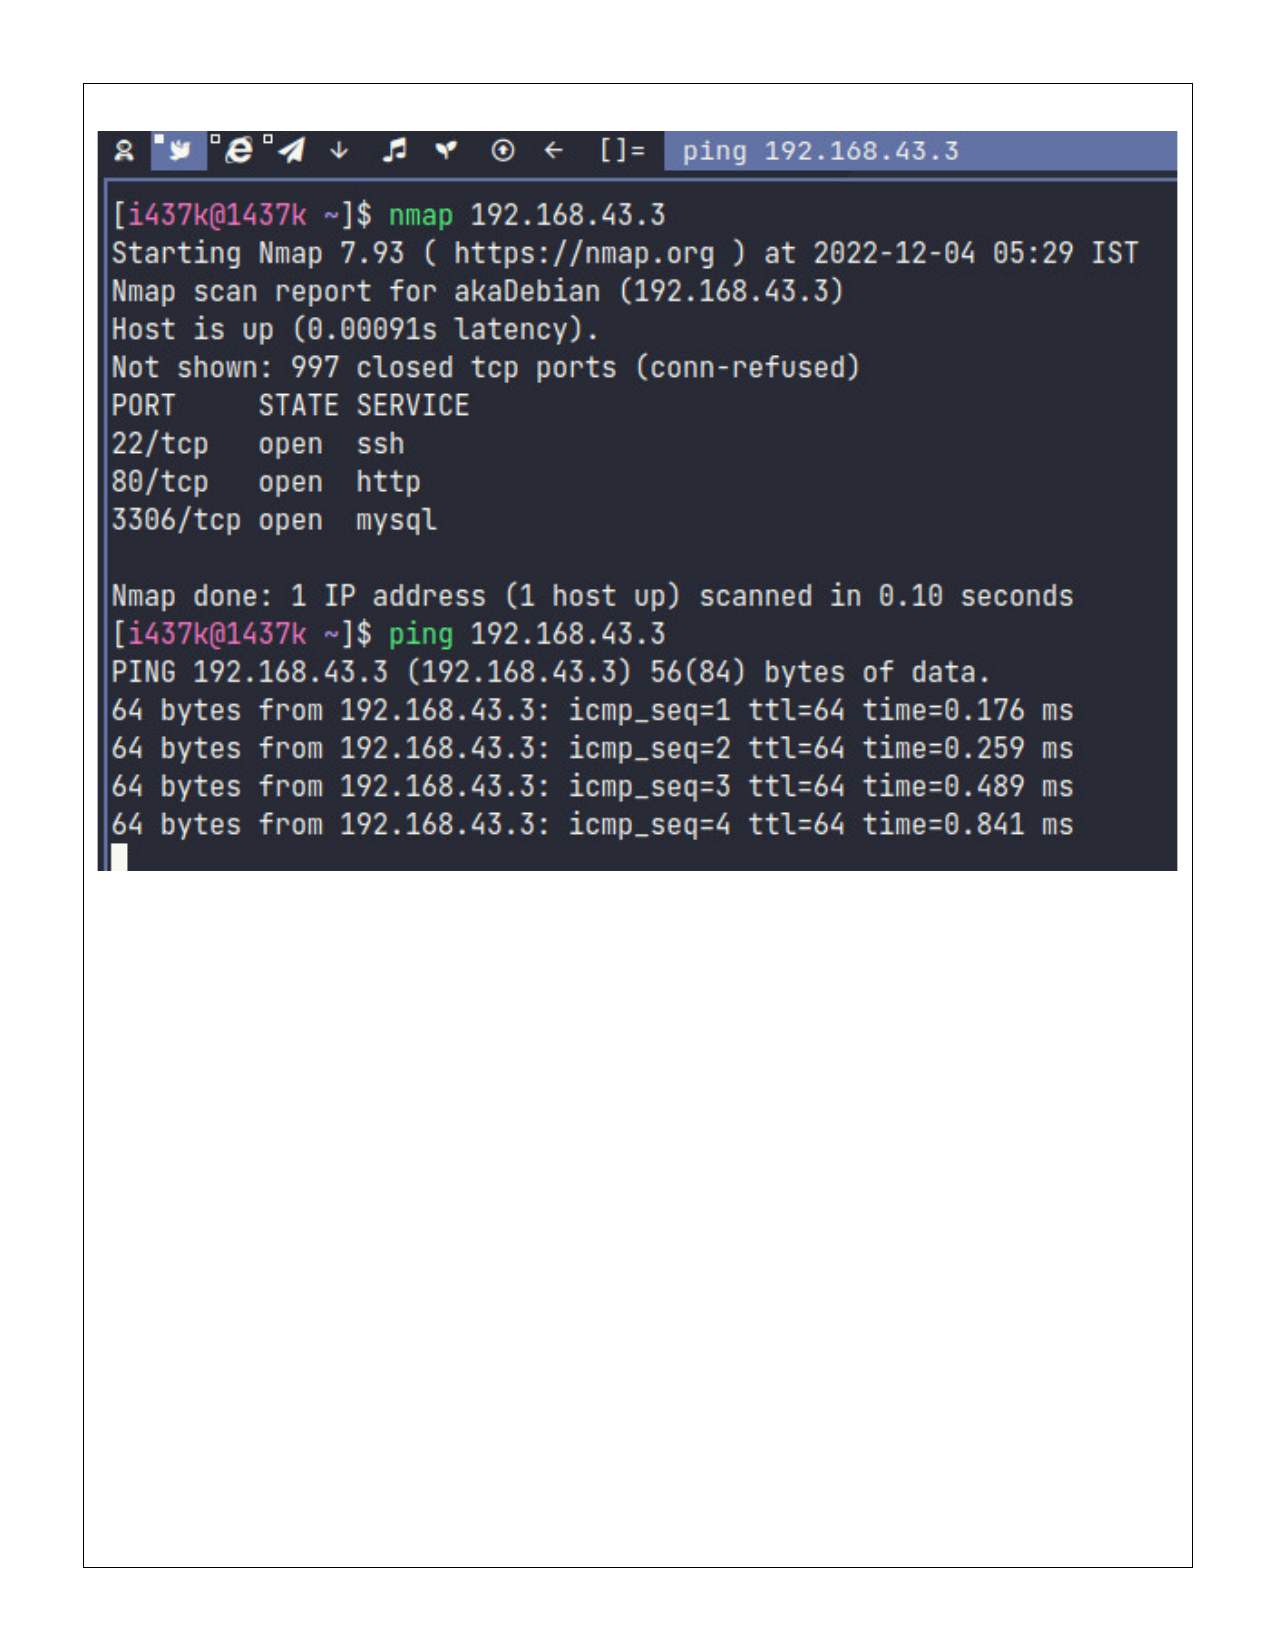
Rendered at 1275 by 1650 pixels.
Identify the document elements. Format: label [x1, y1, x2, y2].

picture [97, 131, 1178, 871]
